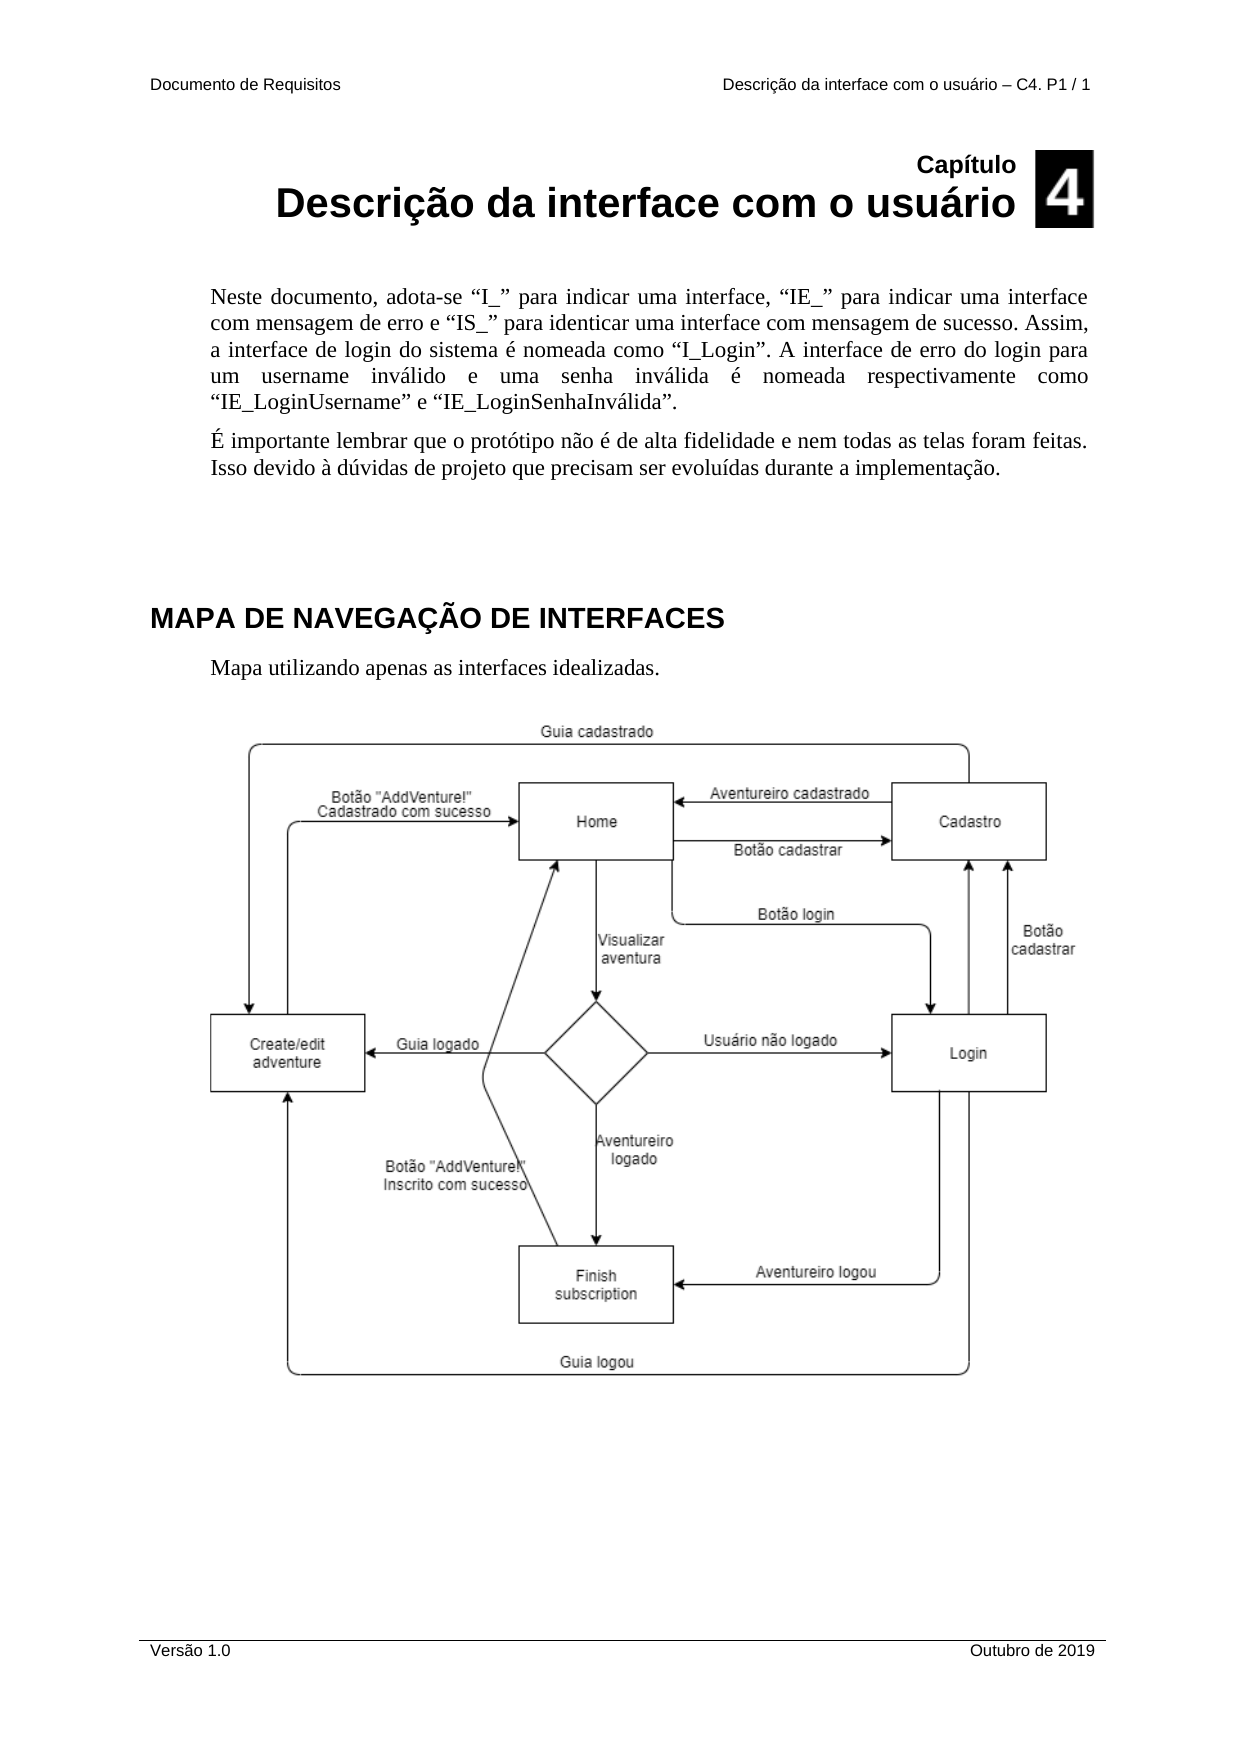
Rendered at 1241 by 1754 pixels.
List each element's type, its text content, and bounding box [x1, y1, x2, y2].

text É importante lembrar que o protótipo não é de alta fidelidade e nem todas as telas foram feitas. Isso devido à dúvidas de projeto que precisam ser evoluídas durante a implementação. [210, 427, 1090, 480]
text Capítulo [210, 150, 1035, 179]
picture [210, 718, 1083, 1387]
subtitle MAPA DE NAVEGAÇÃO DE INTERFACES [150, 601, 1090, 635]
text Mapa utilizando apenas as interfaces idealizadas. [210, 654, 1090, 680]
text Neste documento, adota-se “I_” para indicar uma interface, “IE_” para indicar uma interface com mensagem de erro e “IS_” para identicar uma interface com mensagem de sucesso. Assim, a interface de login do sistema é nomeada como “I_Login”. A interface de erro do login para um username inválido e uma senha inválida é nomeada respectivamente como “IE_LoginUsername” e “IE_LoginSenhaInválida”. [210, 283, 1090, 415]
subtitle Descrição da interface com o usuário [150, 179, 1035, 227]
